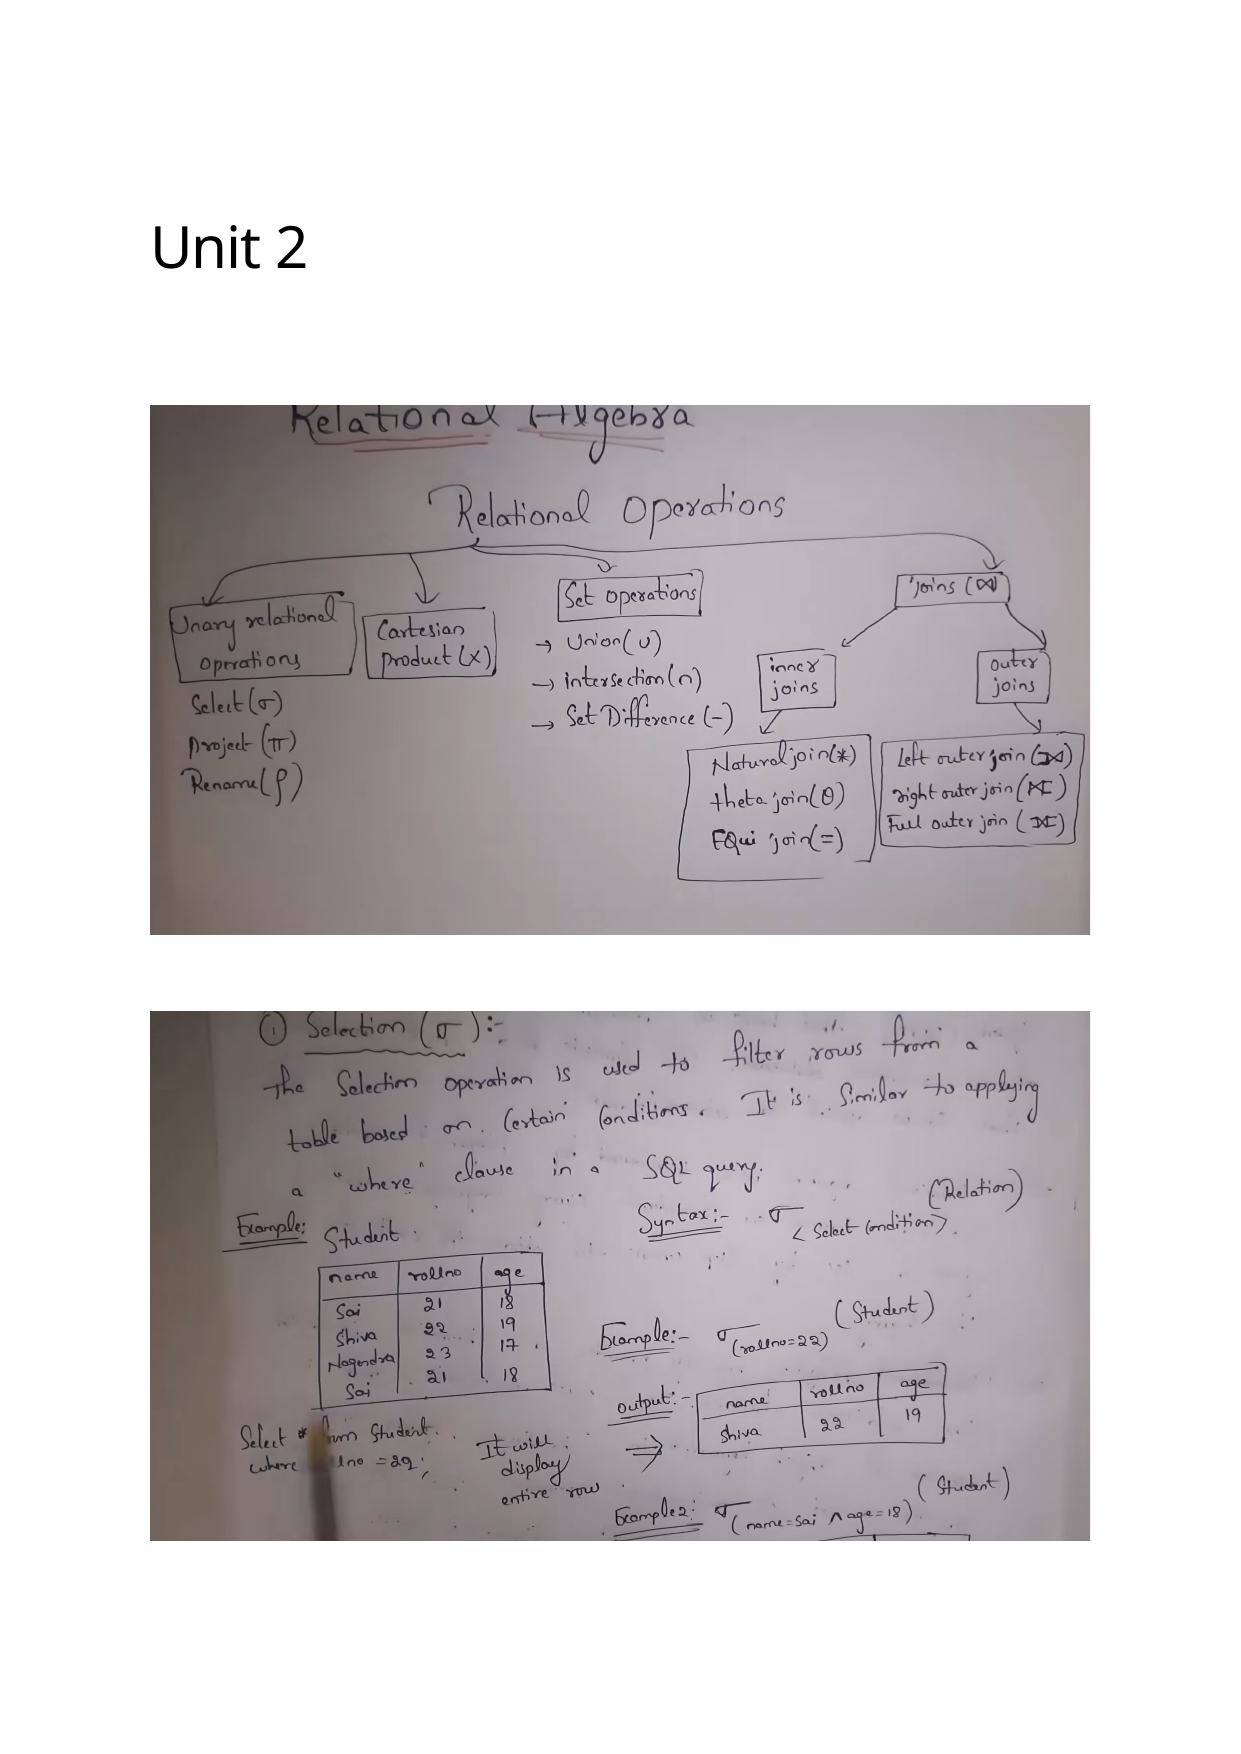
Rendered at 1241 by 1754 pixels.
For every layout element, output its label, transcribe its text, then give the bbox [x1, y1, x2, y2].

title Unit 2 [150, 206, 1090, 285]
